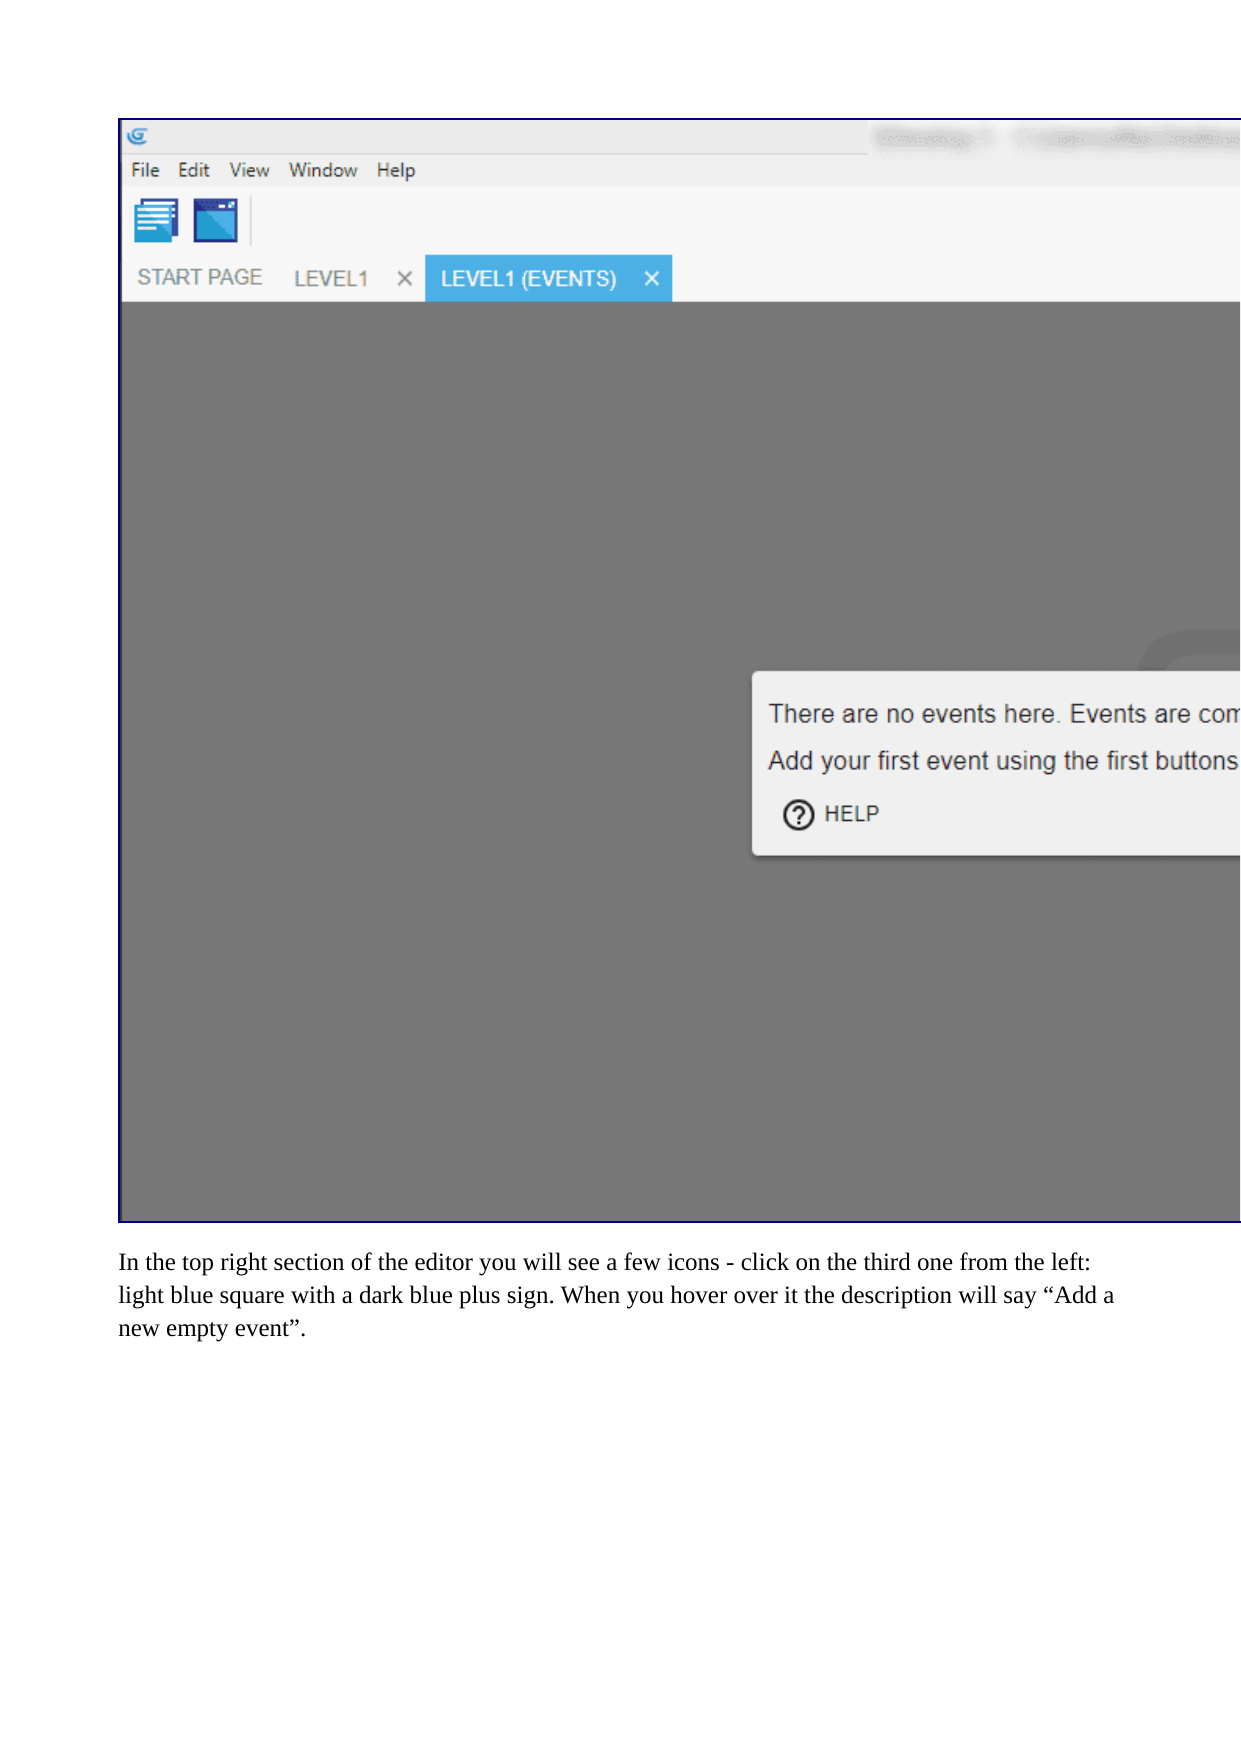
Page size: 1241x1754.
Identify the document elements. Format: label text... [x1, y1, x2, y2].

text In the top right section of the editor you will see a few icons - click on the third one from the left: light blue square with a dark blue plus sign. When you hover over it the description will say “Add a new empty event”. [118, 1247, 1122, 1342]
picture [120, 120, 1241, 1221]
